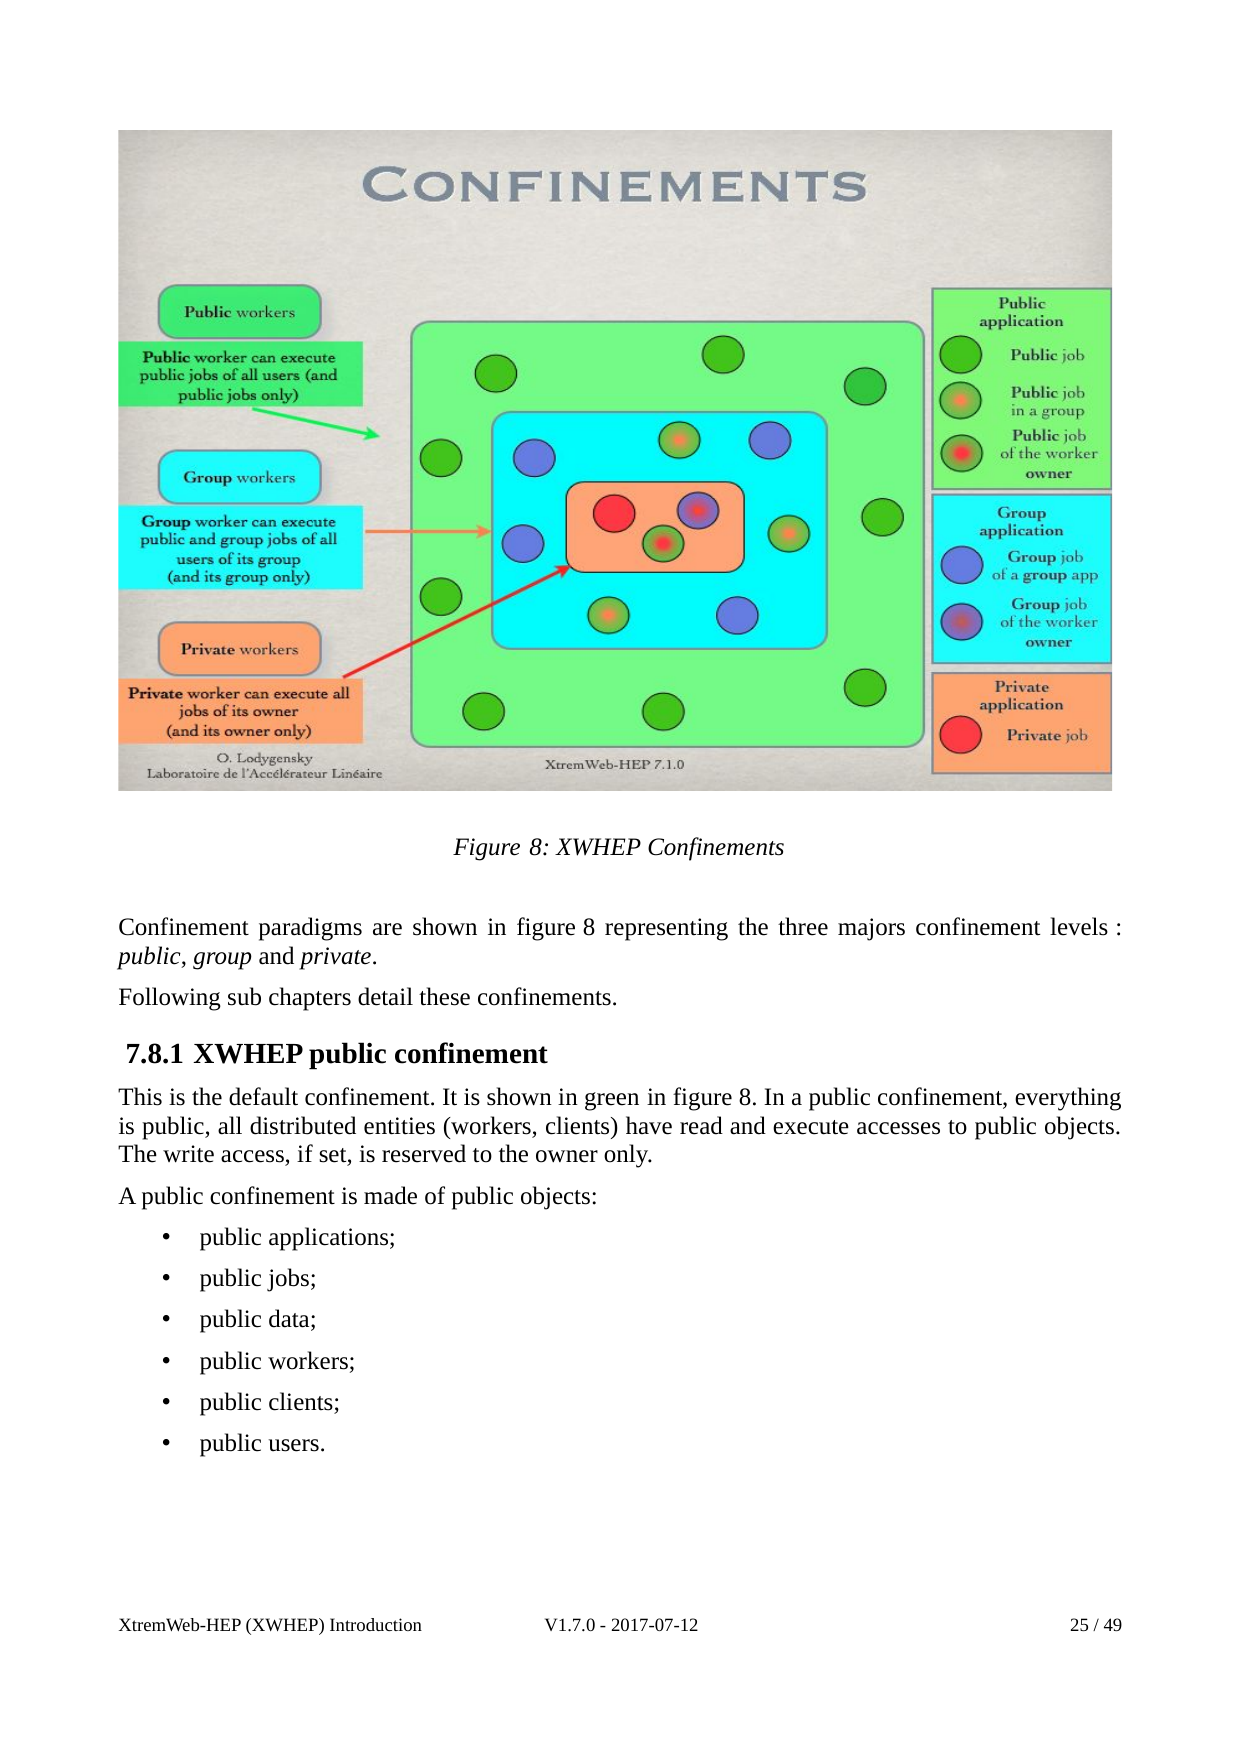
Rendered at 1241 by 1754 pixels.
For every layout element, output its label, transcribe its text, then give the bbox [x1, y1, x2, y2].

text A public confinement is made of public objects: [118, 1181, 1122, 1209]
list public applications; [162, 1222, 1122, 1251]
list public users. [162, 1428, 1122, 1457]
list public jobs; [162, 1263, 1122, 1292]
subtitle XWHEP public confinement [118, 1036, 1122, 1069]
picture [118, 130, 1113, 791]
list public workers; [162, 1346, 1122, 1374]
text This is the default confinement. It is shown in green in figure 8. In a public confinement, everything is public, all distributed entities (workers, clients) have read and execute accesses to public objects. The write access, if set, is reserved to the owner only. [118, 1082, 1122, 1168]
text Confinement paradigms are shown in figure 8 representing the three majors confinement levels : public, group and private. [118, 912, 1122, 970]
text Following sub chapters detail these confinements. [118, 982, 1122, 1011]
list public clients; [162, 1387, 1122, 1416]
text Figure 8: XWHEP Confinements [118, 832, 1122, 861]
list public data; [162, 1304, 1122, 1333]
